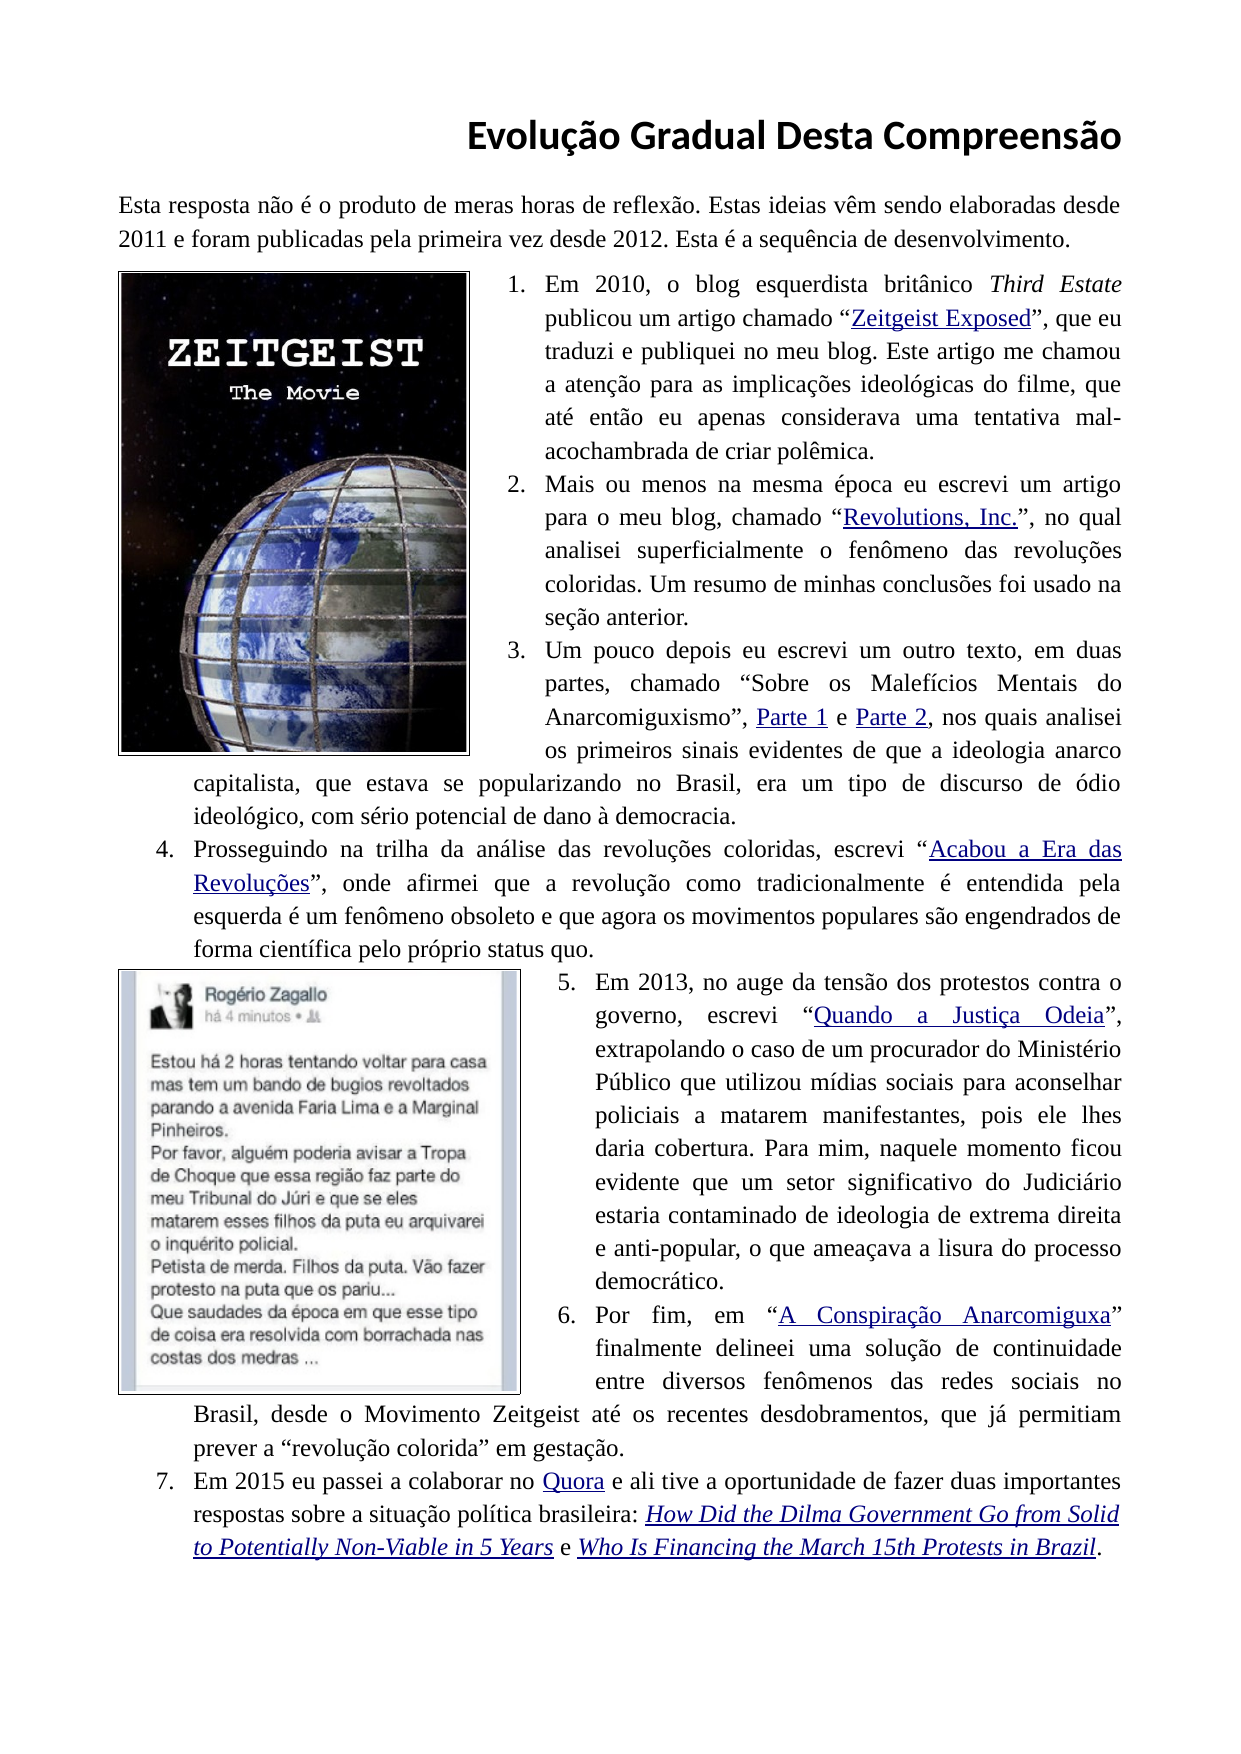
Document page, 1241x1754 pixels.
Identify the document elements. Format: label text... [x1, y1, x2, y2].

list [119, 970, 520, 1394]
picture [121, 971, 517, 1391]
picture [121, 273, 467, 752]
subtitle Evolução Gradual Desta Compreensão [118, 118, 1122, 160]
list Em 2010, o blog esquerdista britânico Third Estate publicou um artigo chamado “Zeitgeist Exposed”, que eu traduzi e publiquei no meu blog. Este artigo me chamou a atenção para as implicações ideológicas do filme, que até então eu apenas considerava uma tentativa mal-acochambrada de criar polêmica. [470, 271, 1122, 464]
list Em 2013, no auge da tensão dos protestos contra o governo, escrevi “Quando a Justiça Odeia”, extrapolando o caso de um procurador do Ministério Público que utilizou mídias sociais para aconselhar policiais a matarem manifestantes, pois ele lhes daria cobertura. Para mim, naquele momento ficou evidente que um setor significativo do Judiciário estaria contaminado de ideologia de extrema direita e anti-popular, o que ameaçava a lisura do processo democrático. [521, 968, 1122, 1295]
list Por fim, em “A Conspiração Anarcomiguxa” finalmente delineei uma solução de continuidade entre diversos fenômenos das redes sociais no Brasil, desde o Movimento Zeitgeist até os recentes desdobramentos, que já permitiam prever a “revolução colorida” em gestação. [156, 1301, 1122, 1461]
list Um pouco depois eu escrevi um outro texto, em duas partes, chamado “Sobre os Malefícios Mentais do Anarcomiguxismo”, Parte 1 e Parte 2, nos quais analisei os primeiros sinais evidentes de que a ideologia anarco capitalista, que estava se popularizando no Brasil, era um tipo de discurso de ódio ideológico, com sério potencial de dano à democracia. [156, 636, 1122, 830]
text Esta resposta não é o produto de meras horas de reflexão. Estas ideias vêm sendo elaboradas desde 2011 e foram publicadas pela primeira vez desde 2012. Esta é a sequência de desenvolvimento. [118, 192, 1122, 253]
list Prosseguindo na trilha da análise das revoluções coloridas, escrevi “Acabou a Era das Revoluções”, onde afirmei que a revolução como tradicionalmente é entendida pela esquerda é um fenômeno obsoleto e que agora os movimentos populares são engendrados de forma científica pelo próprio status quo. [156, 836, 1122, 963]
list Mais ou menos na mesma época eu escrevi um artigo para o meu blog, chamado “Revolutions, Inc.”, no qual analisei superficialmente o fenômeno das revoluções coloridas. Um resumo de minhas conclusões foi usado na seção anterior. [470, 470, 1122, 631]
list [119, 272, 469, 755]
list Em 2015 eu passei a colaborar no Quora e ali tive a oportunidade de fazer duas importantes respostas sobre a situação política brasileira: How Did the Dilma Government Go from Solid to Potentially Non-Viable in 5 Years e Who Is Financing the March 15th Protests in Brazil. [156, 1467, 1122, 1561]
